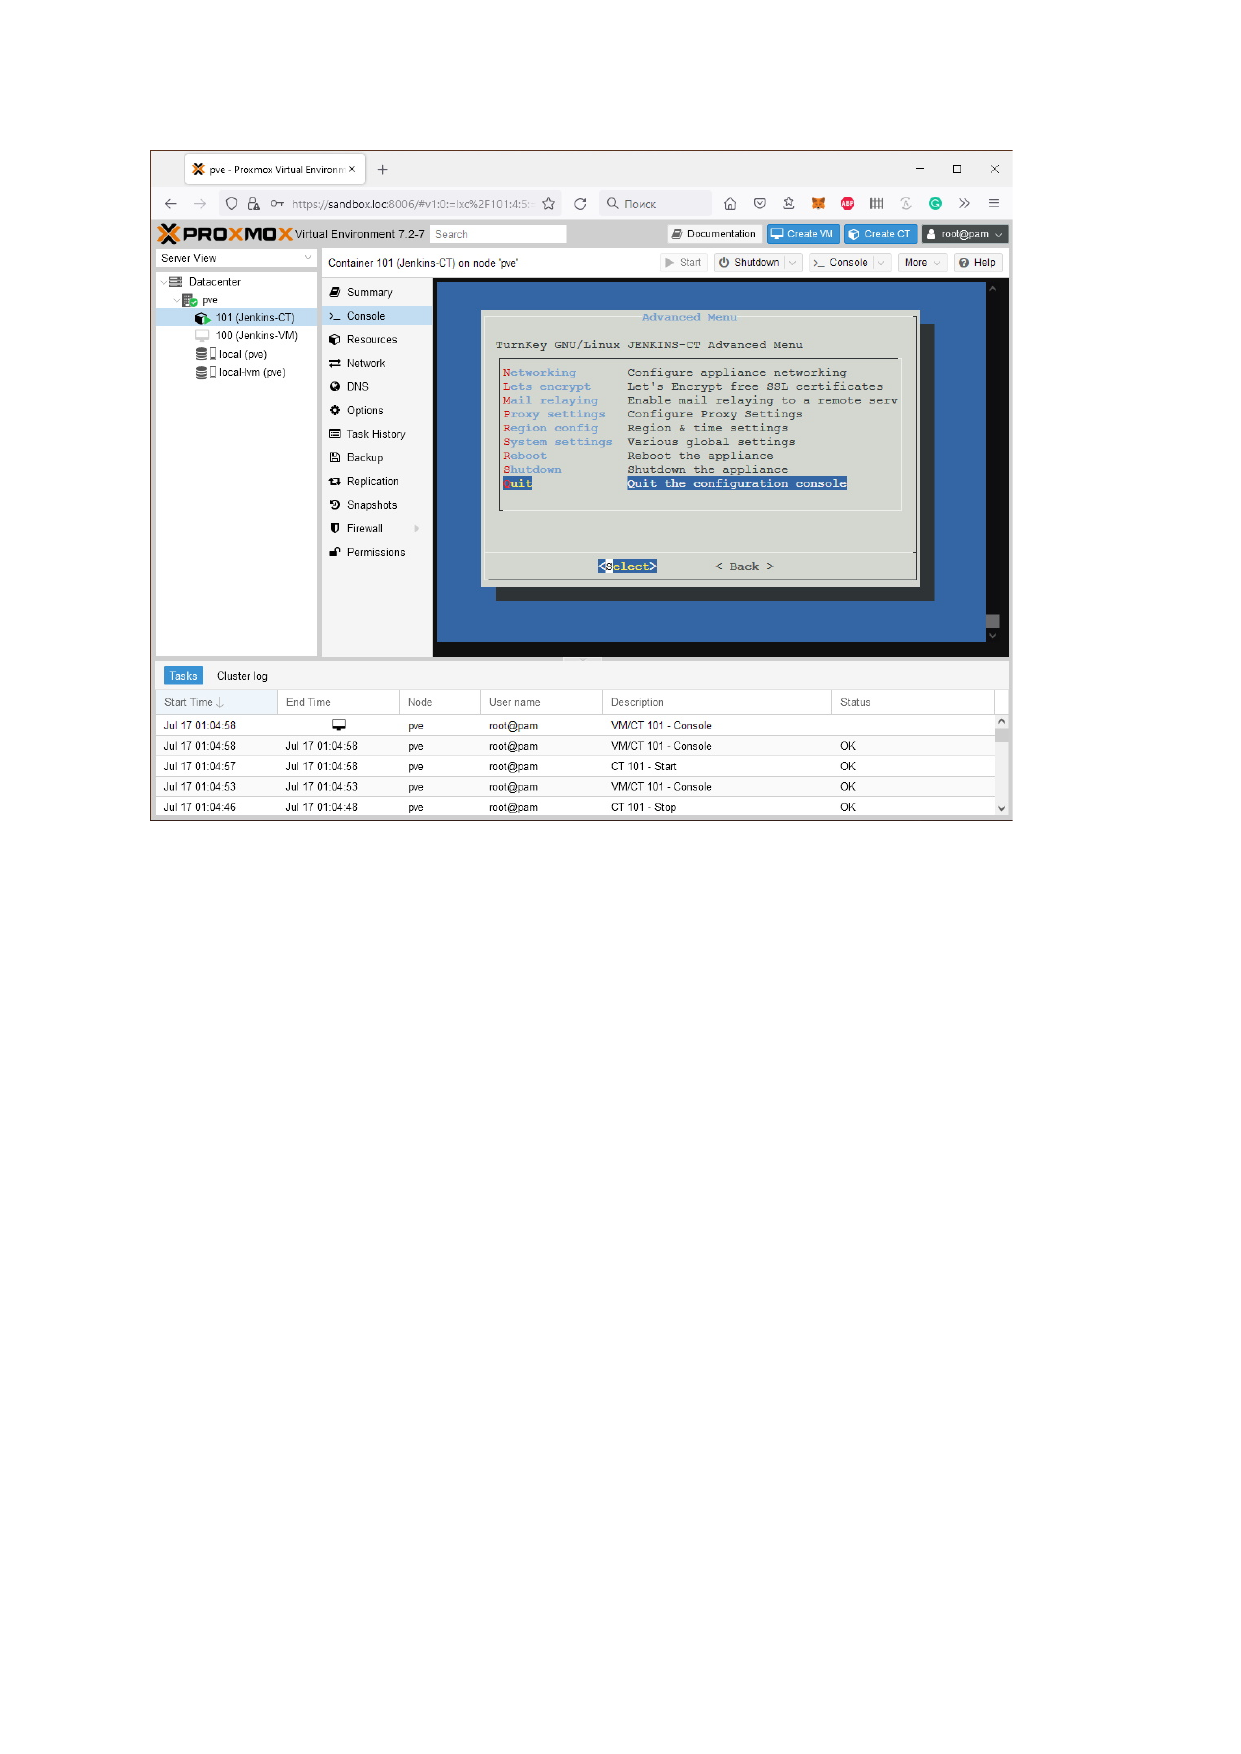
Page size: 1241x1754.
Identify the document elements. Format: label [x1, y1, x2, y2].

picture [150, 150, 1013, 821]
